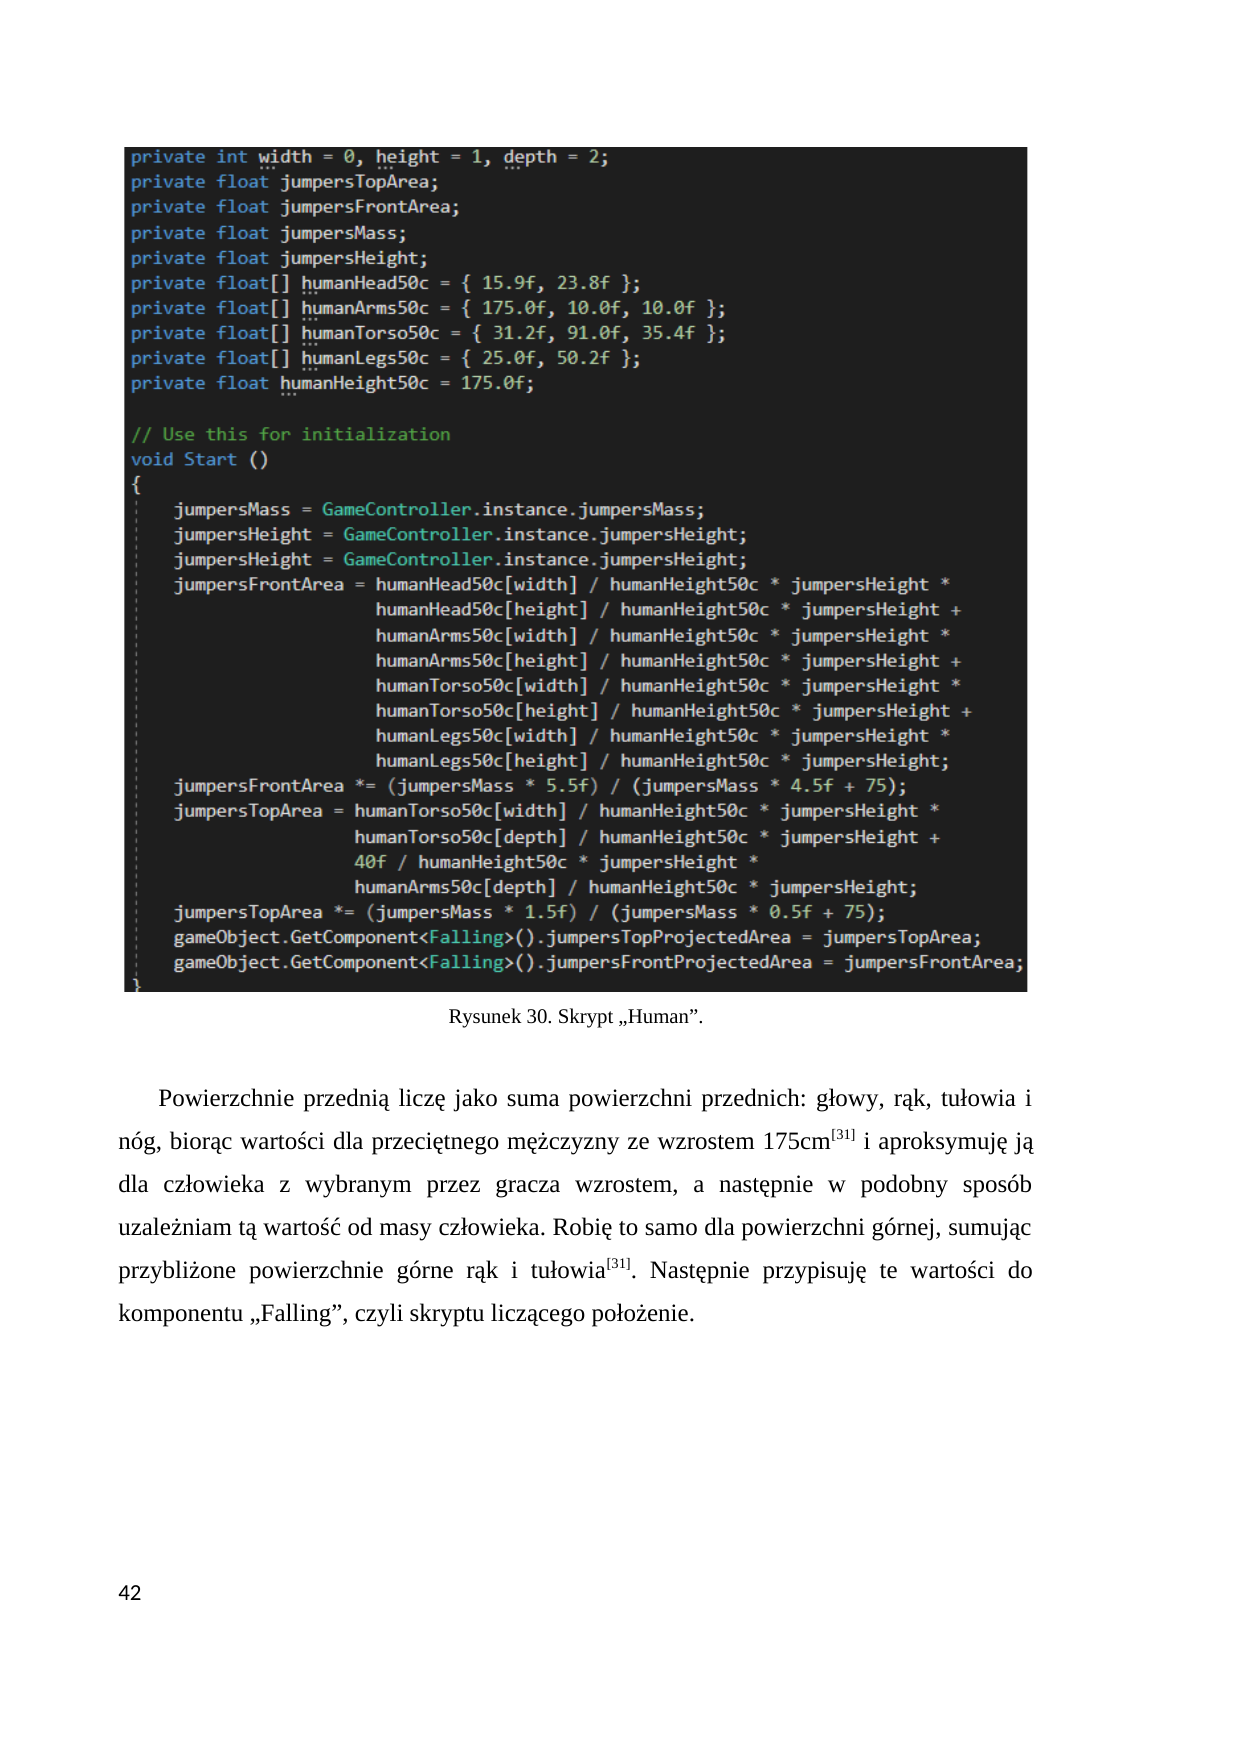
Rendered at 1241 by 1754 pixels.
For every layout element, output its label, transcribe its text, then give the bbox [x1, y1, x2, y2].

text Powierzchnie przednią liczę jako suma powierzchni przednich: głowy, rąk, tułowia i nóg, biorąc wartości dla przeciętnego mężczyzny ze wzrostem 175cm[31] i aproksymuję ją dla człowieka z wybranym przez gracza wzrostem, a następnie w podobny sposób uzależniam tą wartość od masy człowieka. Robię to samo dla powierzchni górnej, sumując przybliżone powierzchnie górne rąk i tułowia[31]. Następnie przypisuję te wartości do komponentu „Falling”, czyli skryptu liczącego położenie. [118, 1083, 1033, 1327]
text Rysunek 30. Skrypt „Human”. [118, 148, 1033, 1028]
picture [124, 147, 1028, 992]
